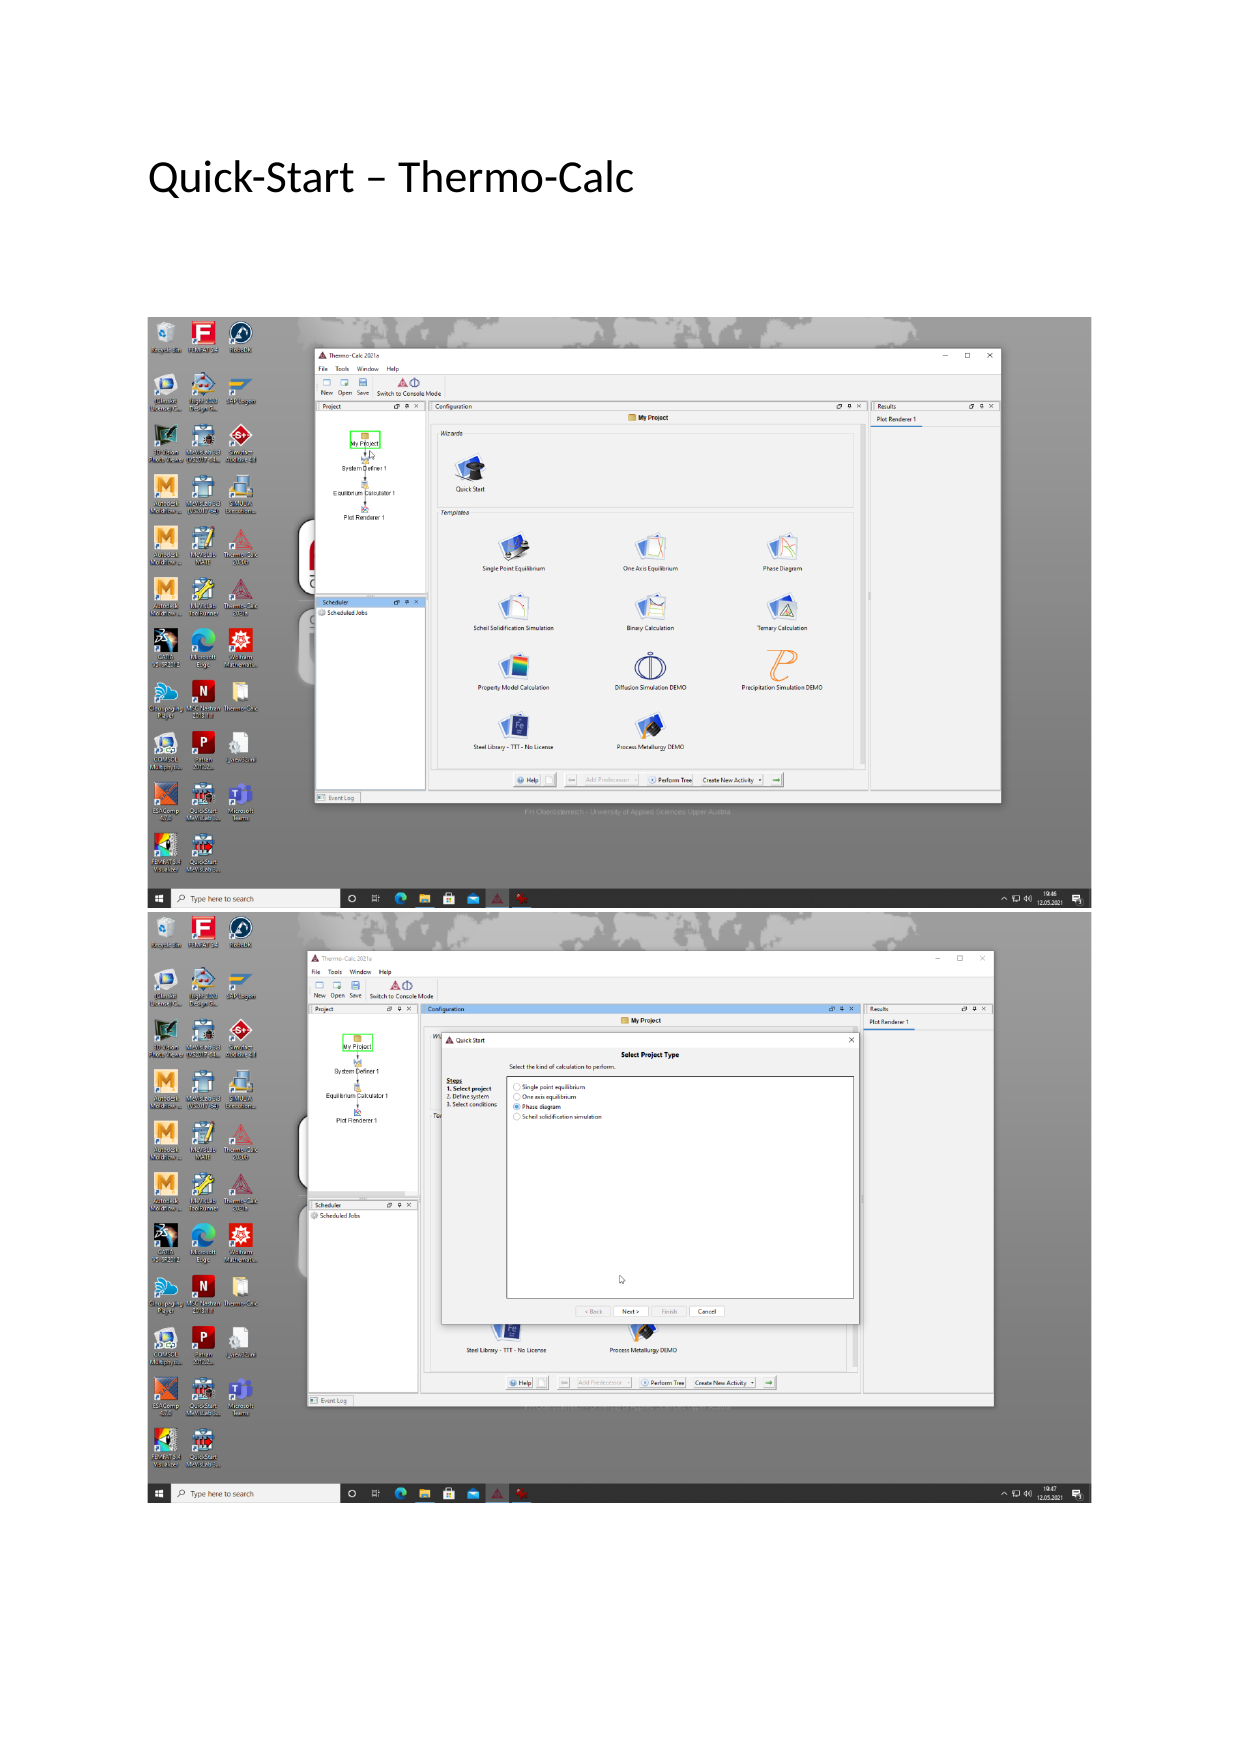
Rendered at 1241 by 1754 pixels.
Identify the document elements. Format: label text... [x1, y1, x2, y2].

text Quick-Start – Thermo-Calc [148, 148, 1093, 203]
picture [147, 912, 1092, 1503]
picture [147, 317, 1092, 908]
